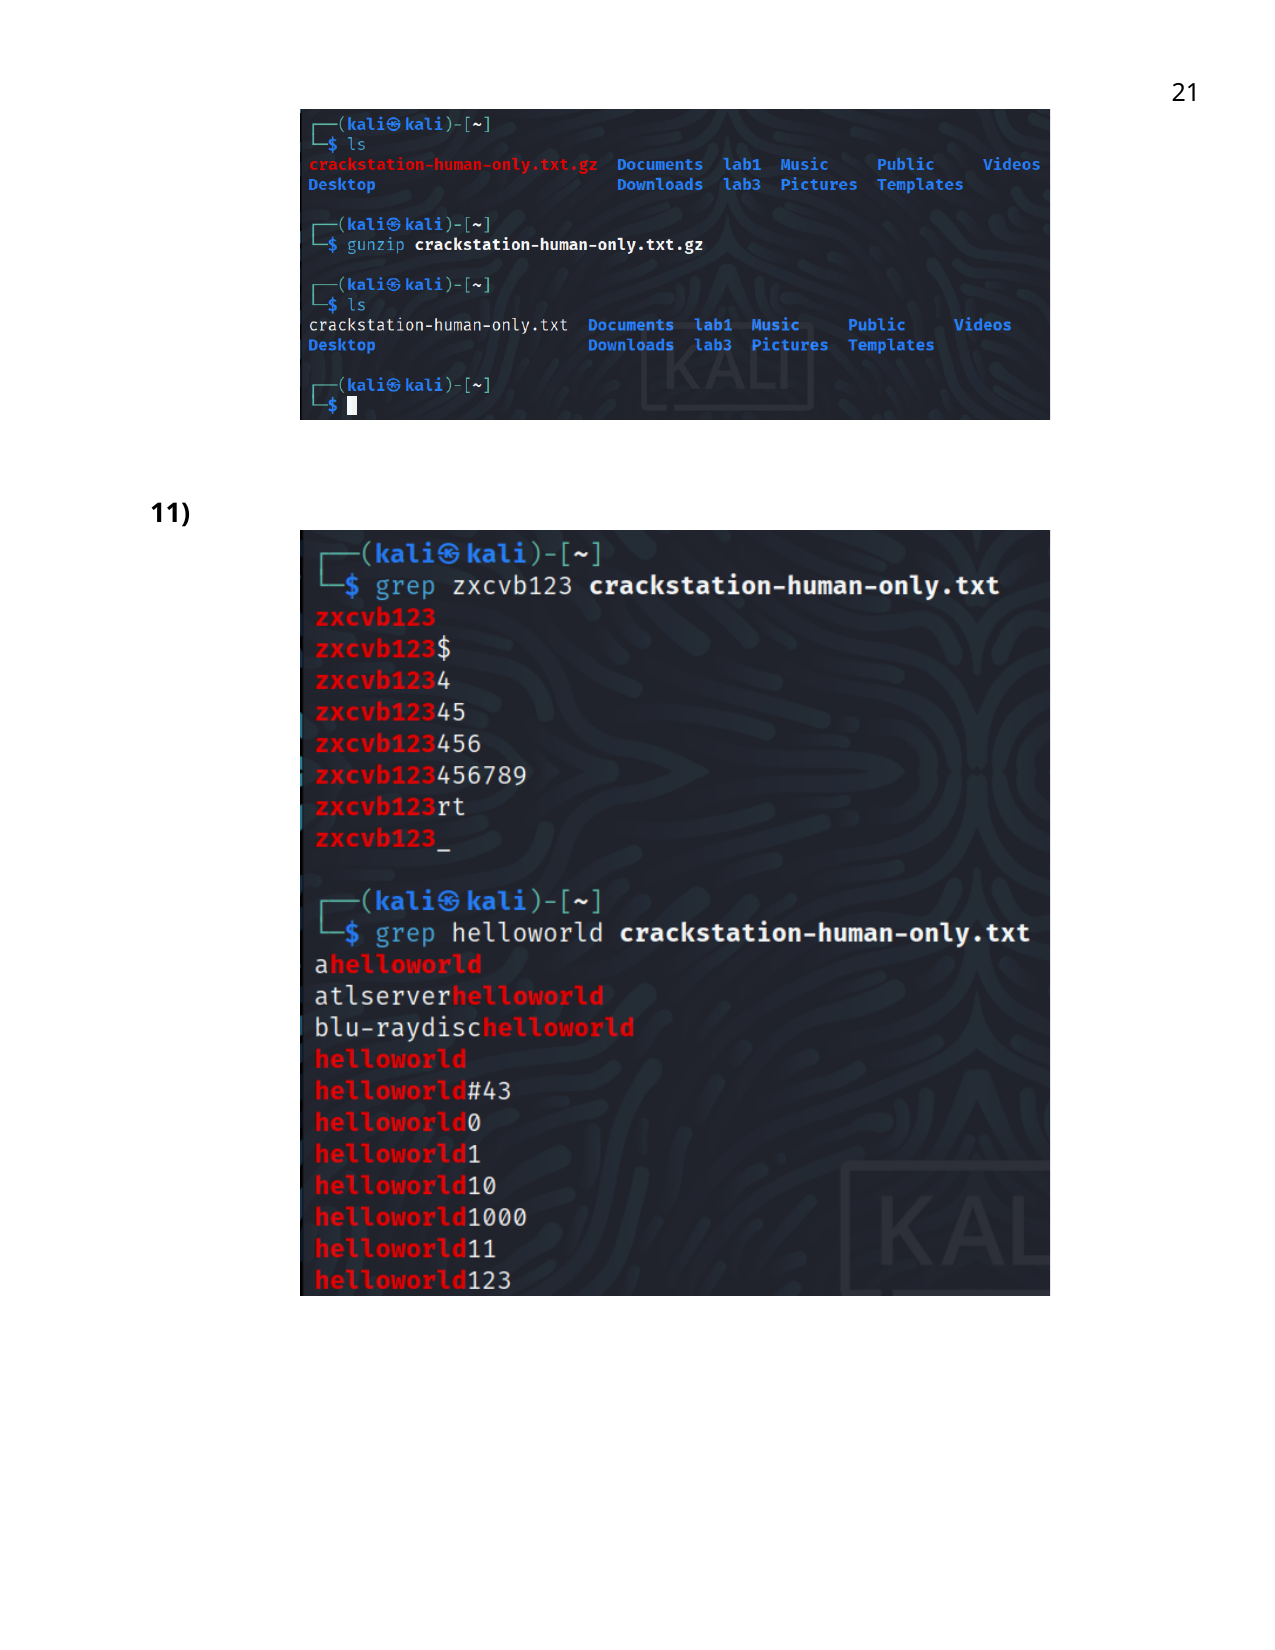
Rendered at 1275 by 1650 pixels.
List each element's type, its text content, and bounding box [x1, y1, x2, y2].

picture [300, 109, 1050, 420]
picture [300, 530, 1050, 1296]
text 11) [150, 493, 1200, 530]
